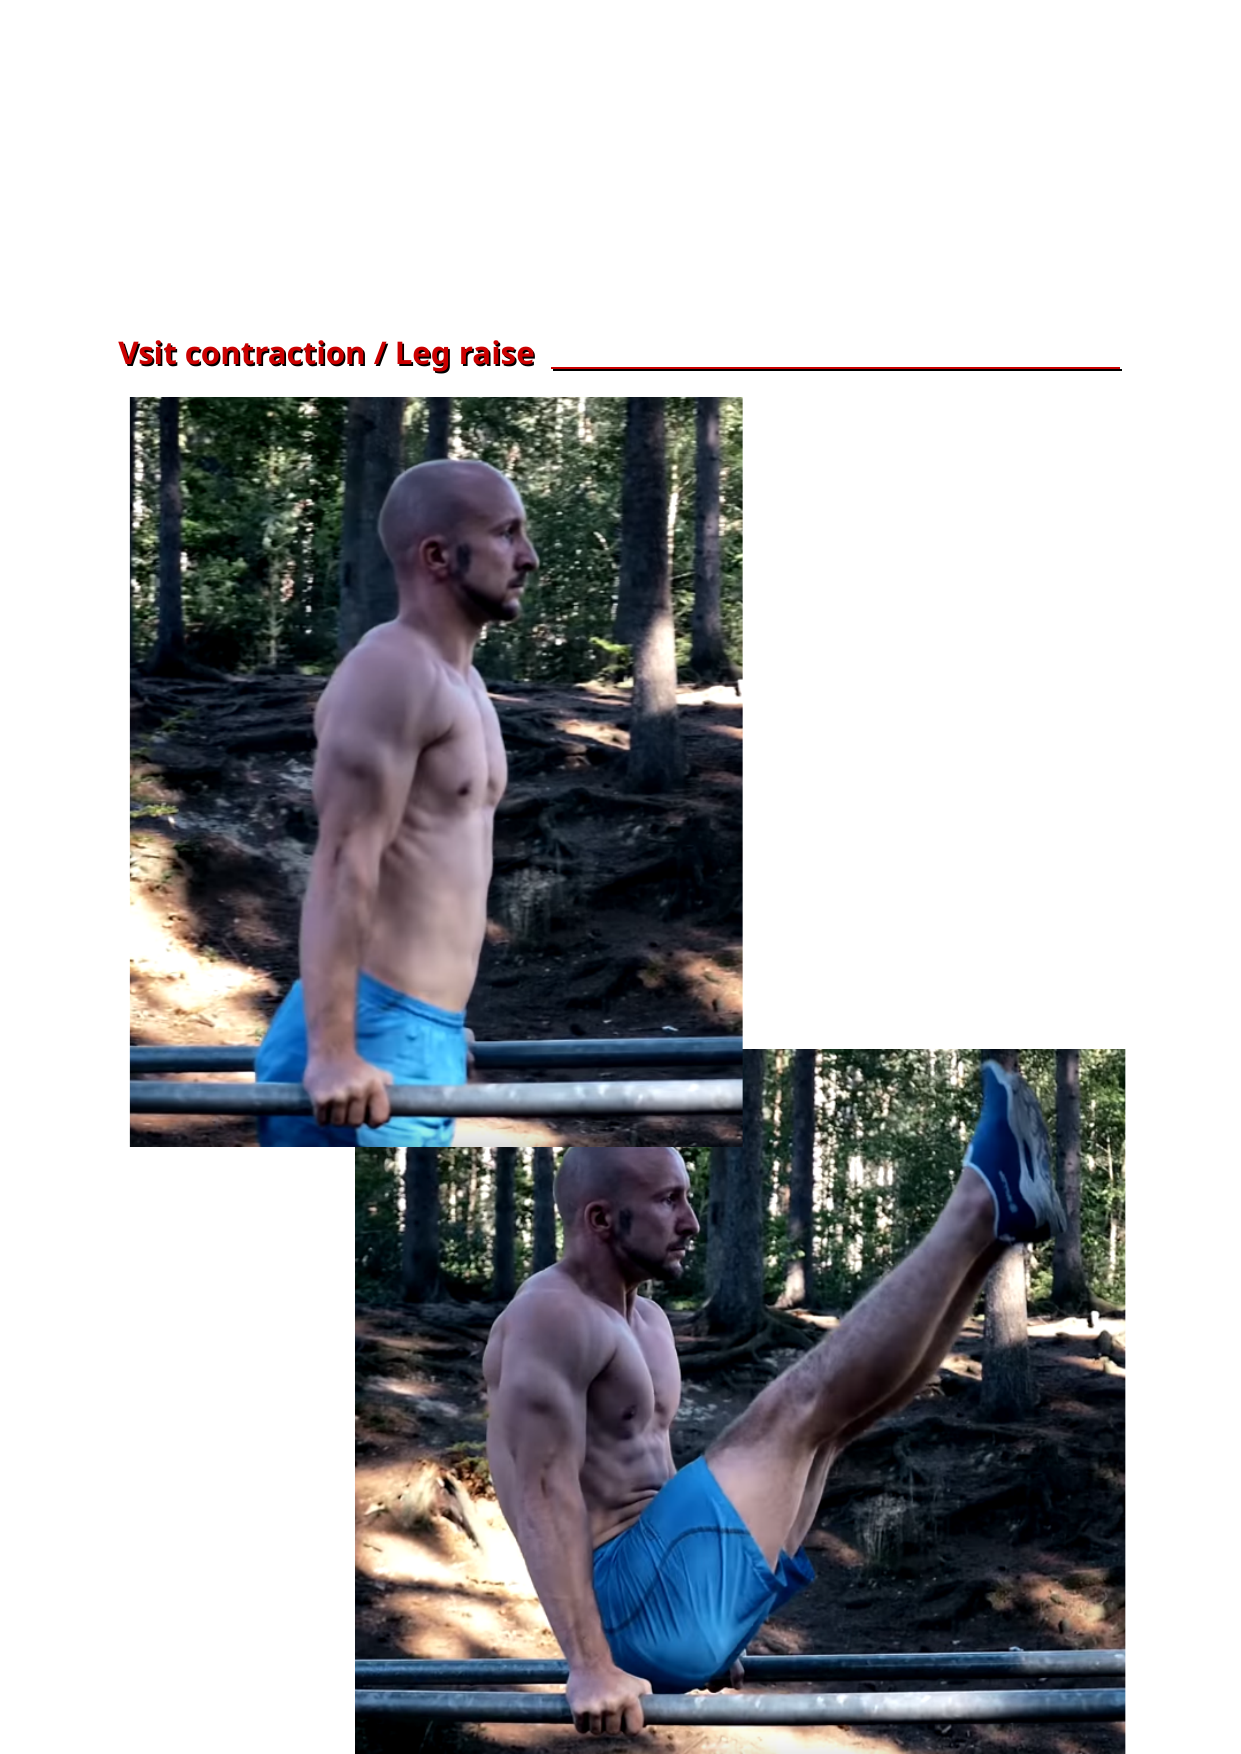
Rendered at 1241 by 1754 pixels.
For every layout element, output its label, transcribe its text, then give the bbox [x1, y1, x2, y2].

text Vsit contraction / Leg raise [118, 331, 1122, 374]
picture [129, 397, 1126, 1754]
